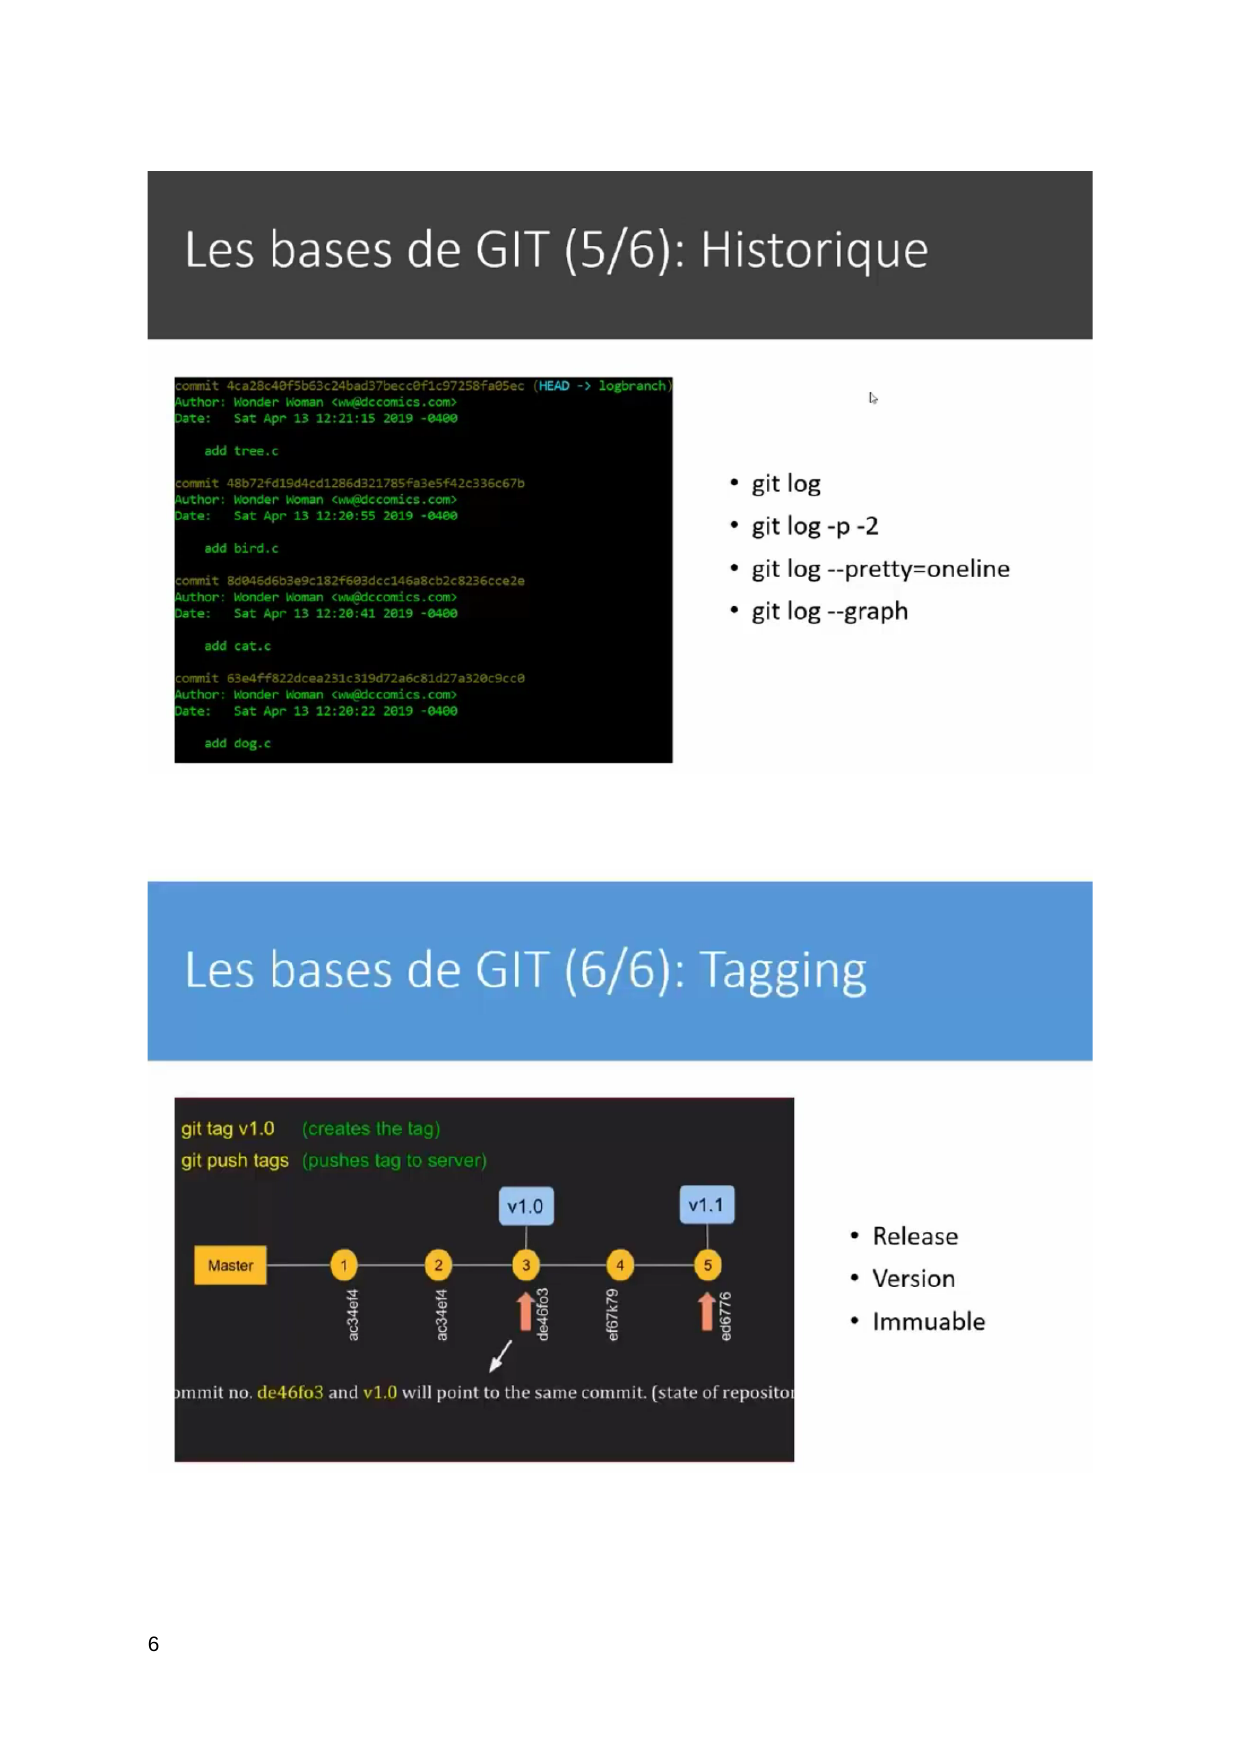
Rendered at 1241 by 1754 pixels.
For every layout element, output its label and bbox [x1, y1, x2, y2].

picture [147, 171, 1093, 774]
picture [147, 869, 1093, 1473]
